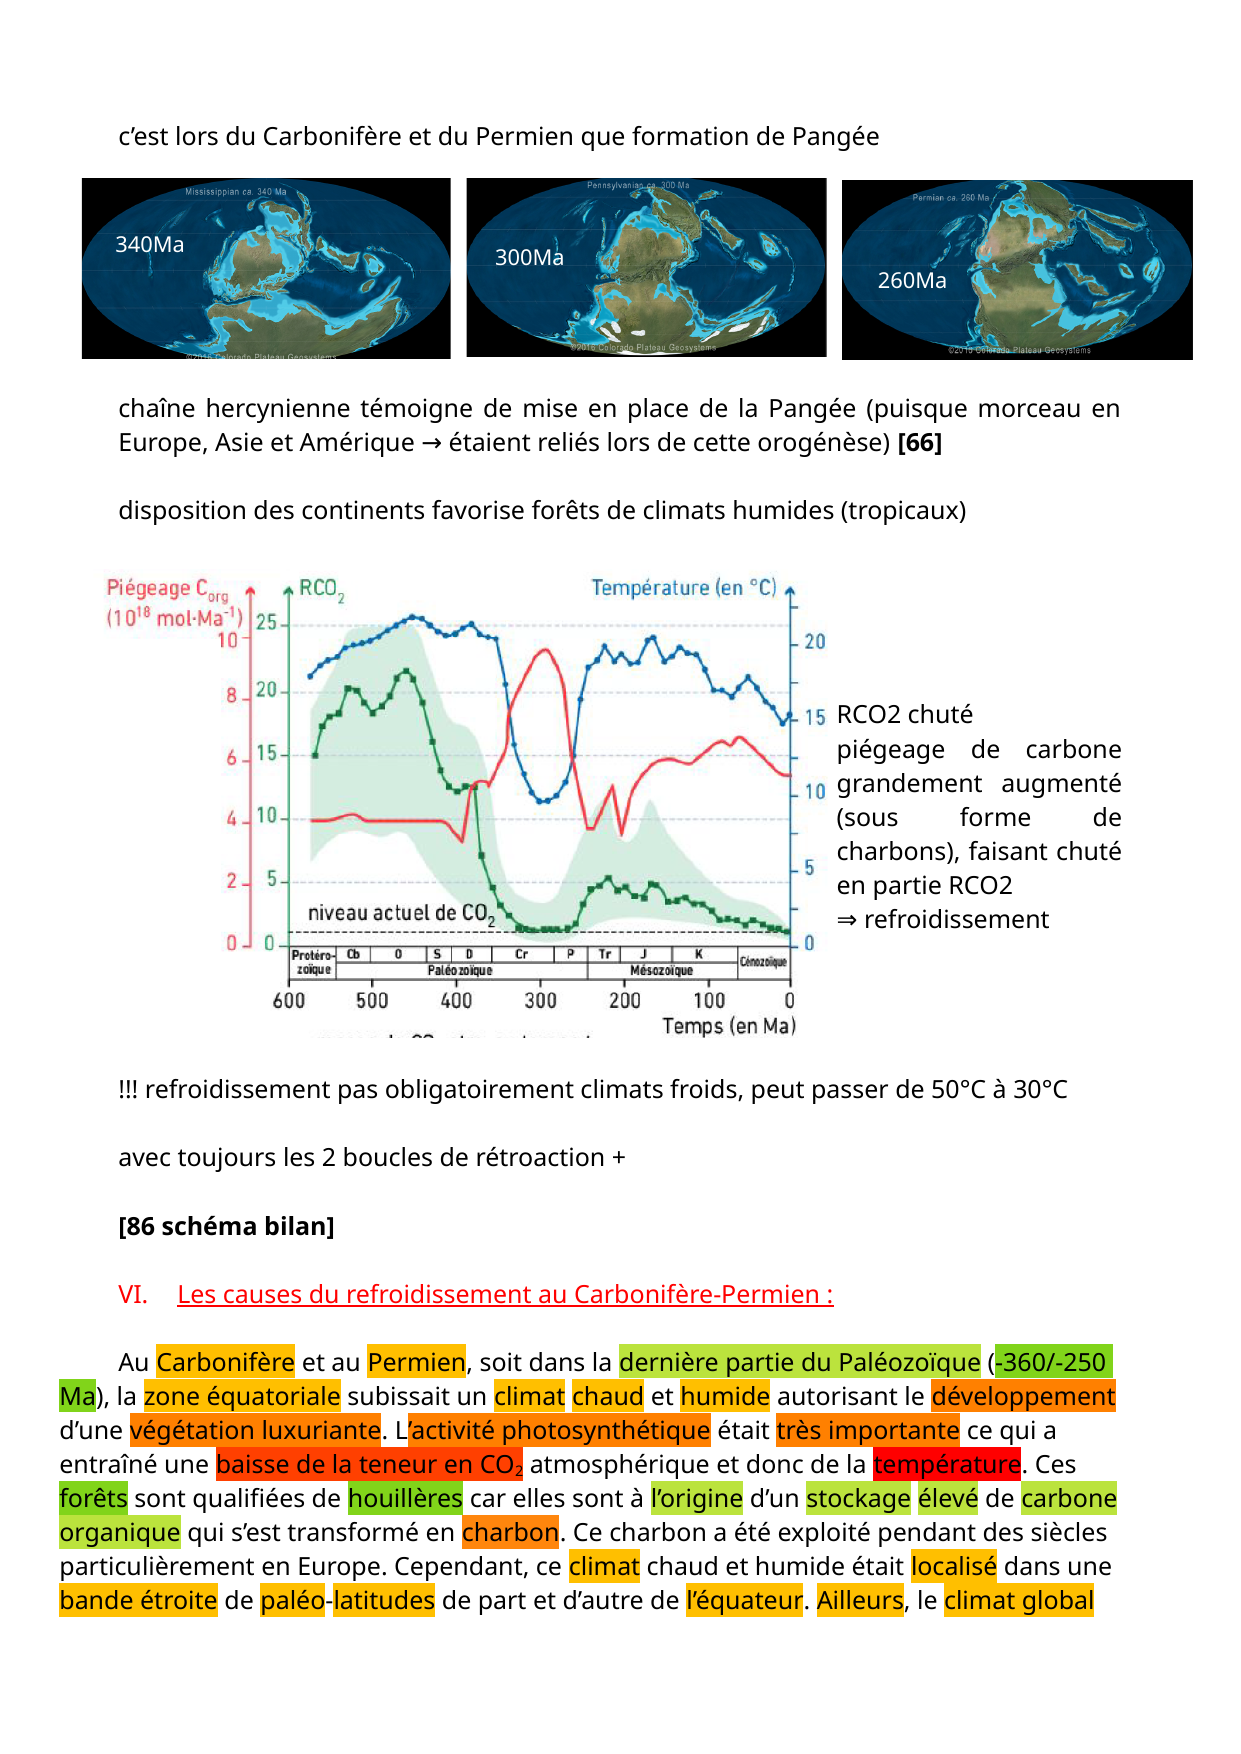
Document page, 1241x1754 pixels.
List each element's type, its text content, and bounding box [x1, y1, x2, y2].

picture [93, 569, 837, 1038]
text [86 schéma bilan] [118, 1208, 1122, 1242]
text avec toujours les 2 boucles de rétroaction + [118, 1140, 1122, 1174]
text !!! refroidissement pas obligatoirement climats froids, peut passer de 50°C à 30°C [118, 1072, 1122, 1106]
text chaîne hercynienne témoigne de mise en place de la Pangée (puisque morceau en Europe, Asie et Amérique → étaient reliés lors de cette orogénèse) [66] [118, 186, 1122, 459]
text ⇒ refroidissement [837, 902, 1122, 936]
picture [842, 180, 1193, 360]
text piégeage de carbone grandement augmenté (sous forme de charbons), faisant chuté en partie RCO2 [837, 731, 1122, 902]
picture [466, 178, 827, 357]
text RCO2 chuté [837, 697, 1122, 731]
text disposition des continents favorise forêts de climats humides (tropicaux) [118, 493, 1122, 527]
list VI. Les causes du refroidissement au Carbonifère-Permien : [59, 1276, 1122, 1310]
list Au Carbonifère et au Permien, soit dans la dernière partie du Paléozoïque (-360/-250 Ma), la zone équatoriale subissait un climat chaud et humide autorisant le développement d’une végétation luxuriante. L’activité photosynthétique était très importante ce qui a entraîné une baisse de la teneur en CO2 atmosphérique et donc de la température. Ces forêts sont qualifiées de houillères car elles sont à l’origine d’un stockage élevé de carbone organique qui s’est transformé en charbon. Ce charbon a été exploité pendant des siècles particulièrement en Europe. Cependant, ce climat chaud et humide était localisé dans une bande étroite de paléo-latitudes de part et d’autre de l’équateur. Ailleurs, le climat global [59, 1344, 1122, 1617]
picture [81, 178, 451, 359]
text c’est lors du Carbonifère et du Permien que formation de Pangée [118, 118, 1122, 152]
